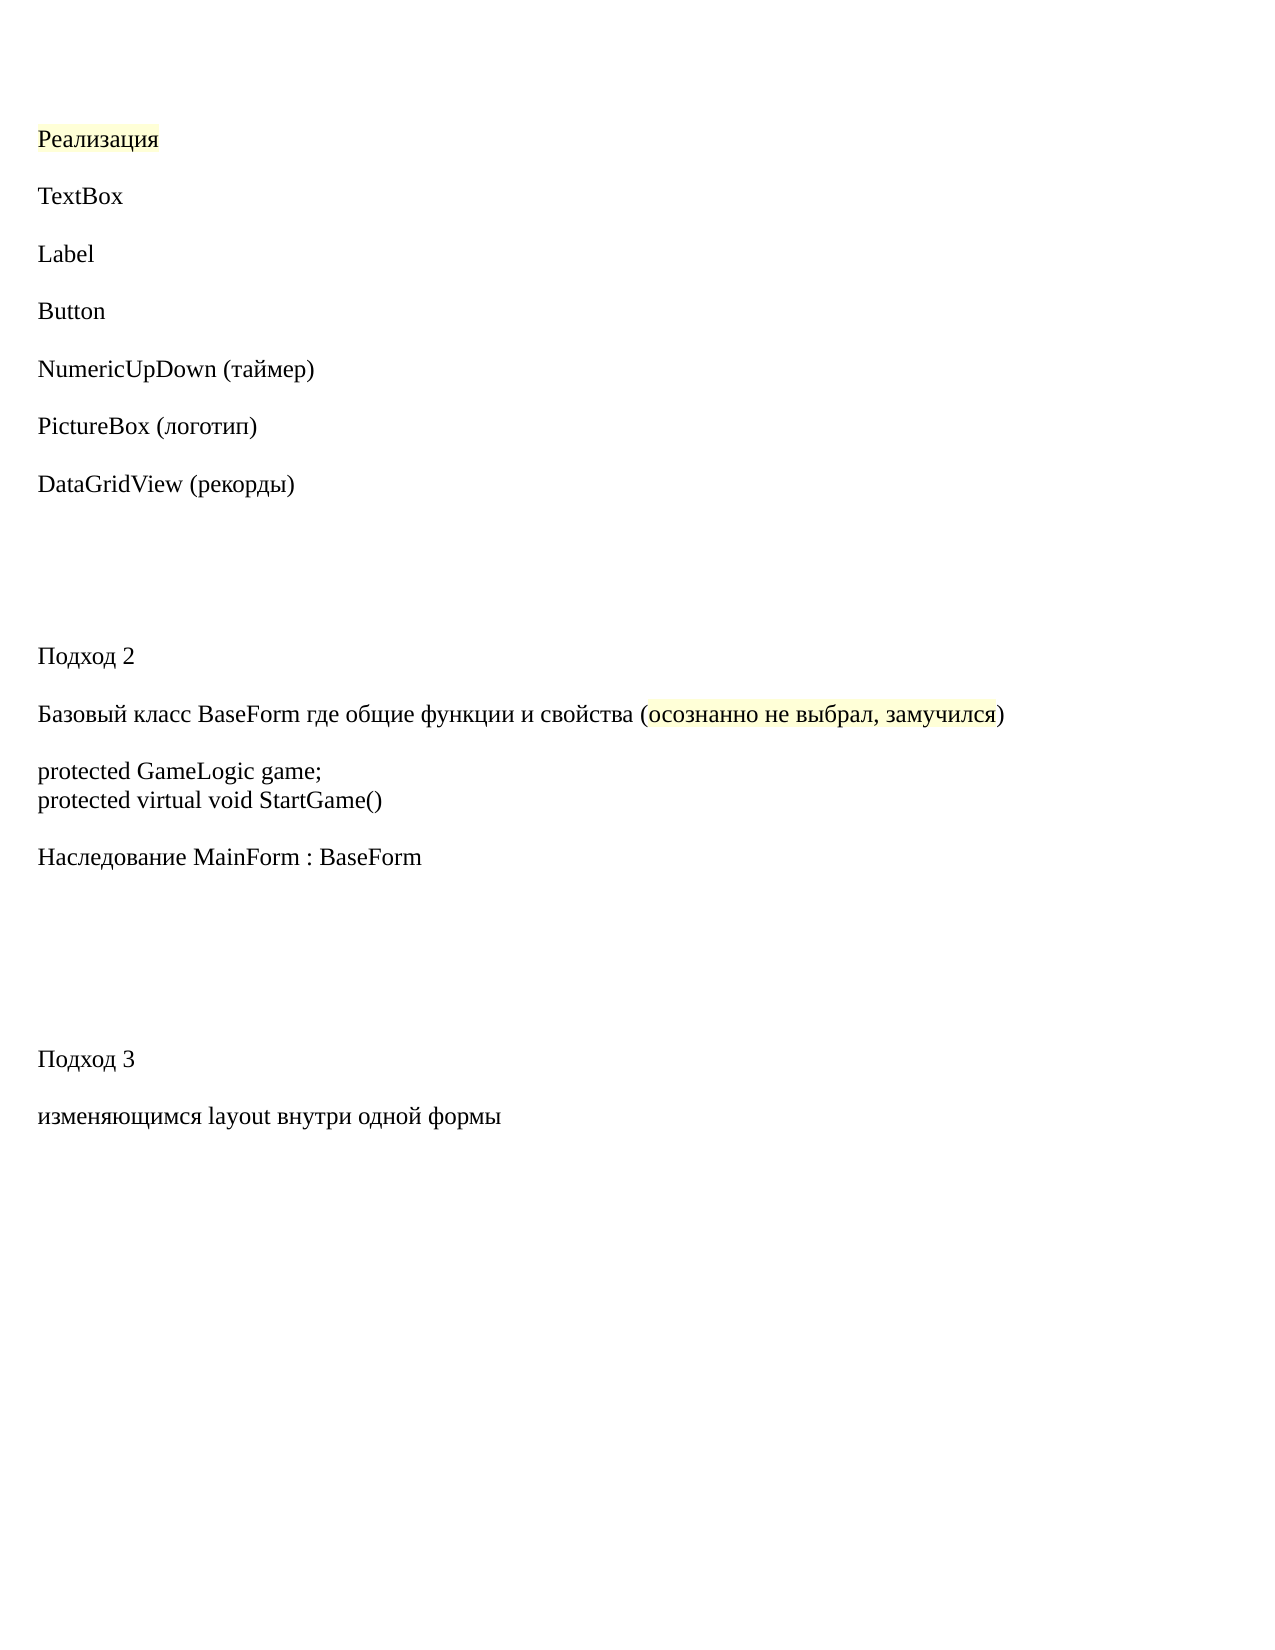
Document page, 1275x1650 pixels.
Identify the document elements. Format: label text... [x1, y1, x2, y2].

text Базовый класс BaseForm где общие функции и свойства (осознанно не выбрал, замучился) [37, 699, 1237, 727]
text Реализация [37, 124, 1237, 152]
text Label [37, 239, 1237, 267]
text TextBox [37, 181, 1237, 210]
text Button [37, 296, 1237, 325]
text Подход 3 [37, 1044, 1237, 1072]
text PictureBox (логотип) [37, 411, 1237, 440]
text DataGridView (рекорды) [37, 469, 1237, 497]
text protected GameLogic game; [37, 756, 1237, 785]
text protected virtual void StartGame() [37, 785, 1237, 814]
text NumericUpDown (таймер) [37, 354, 1237, 382]
text изменяющимся layout внутри одной формы [37, 1101, 1237, 1130]
text Подход 2 [37, 641, 1237, 670]
text Наследование MainForm : BaseForm [37, 842, 1237, 871]
